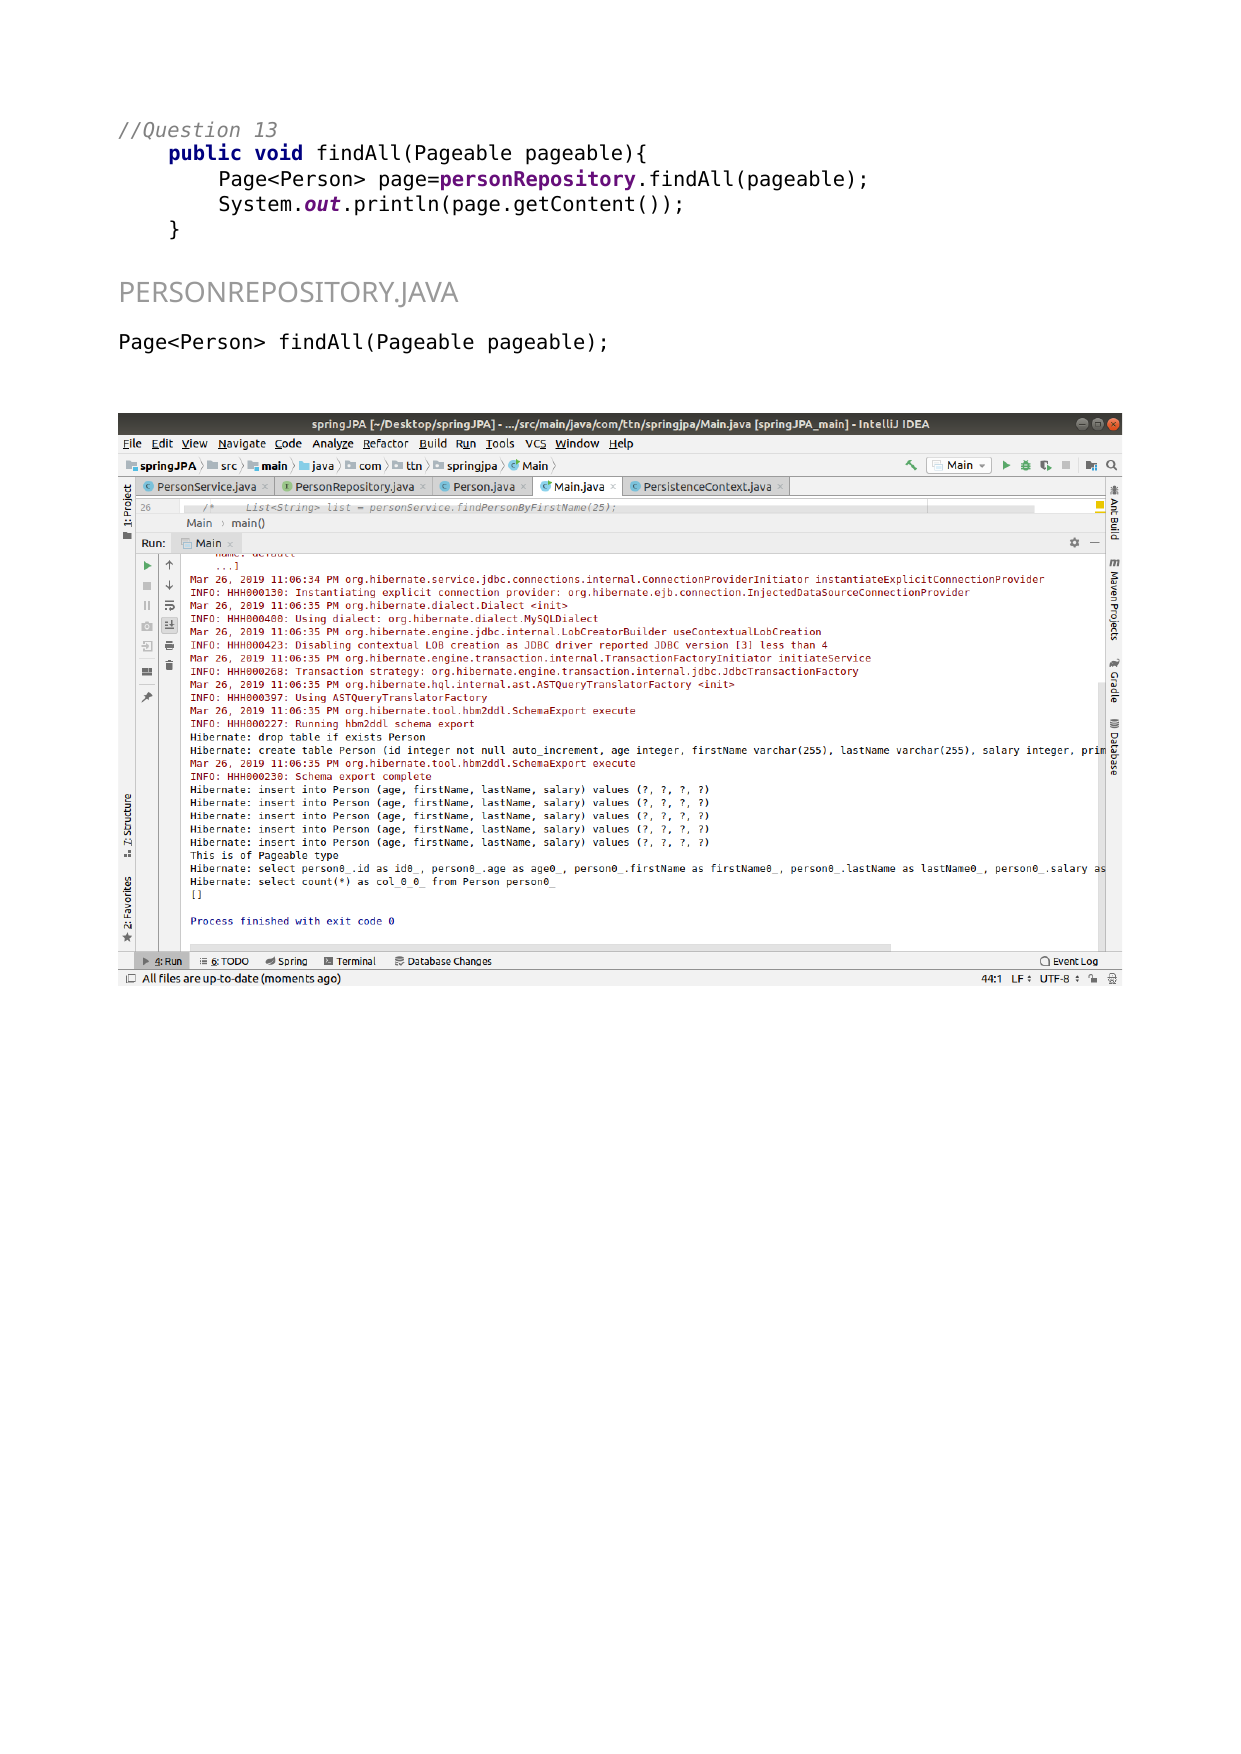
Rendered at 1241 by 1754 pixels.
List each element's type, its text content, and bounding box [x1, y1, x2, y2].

text System.out.println(page.getContent()); [118, 192, 1122, 217]
picture [118, 413, 1123, 986]
text public void findAll(Pageable pageable){ [118, 142, 1122, 167]
text Page<Person> findAll(Pageable pageable); [118, 331, 1122, 354]
text } [118, 217, 1122, 243]
text Page<Person> page=personRepository.findAll(pageable); [118, 167, 1122, 192]
text //Question 13 [118, 118, 1122, 142]
text PERSONREPOSITORY.JAVA [118, 272, 1122, 311]
